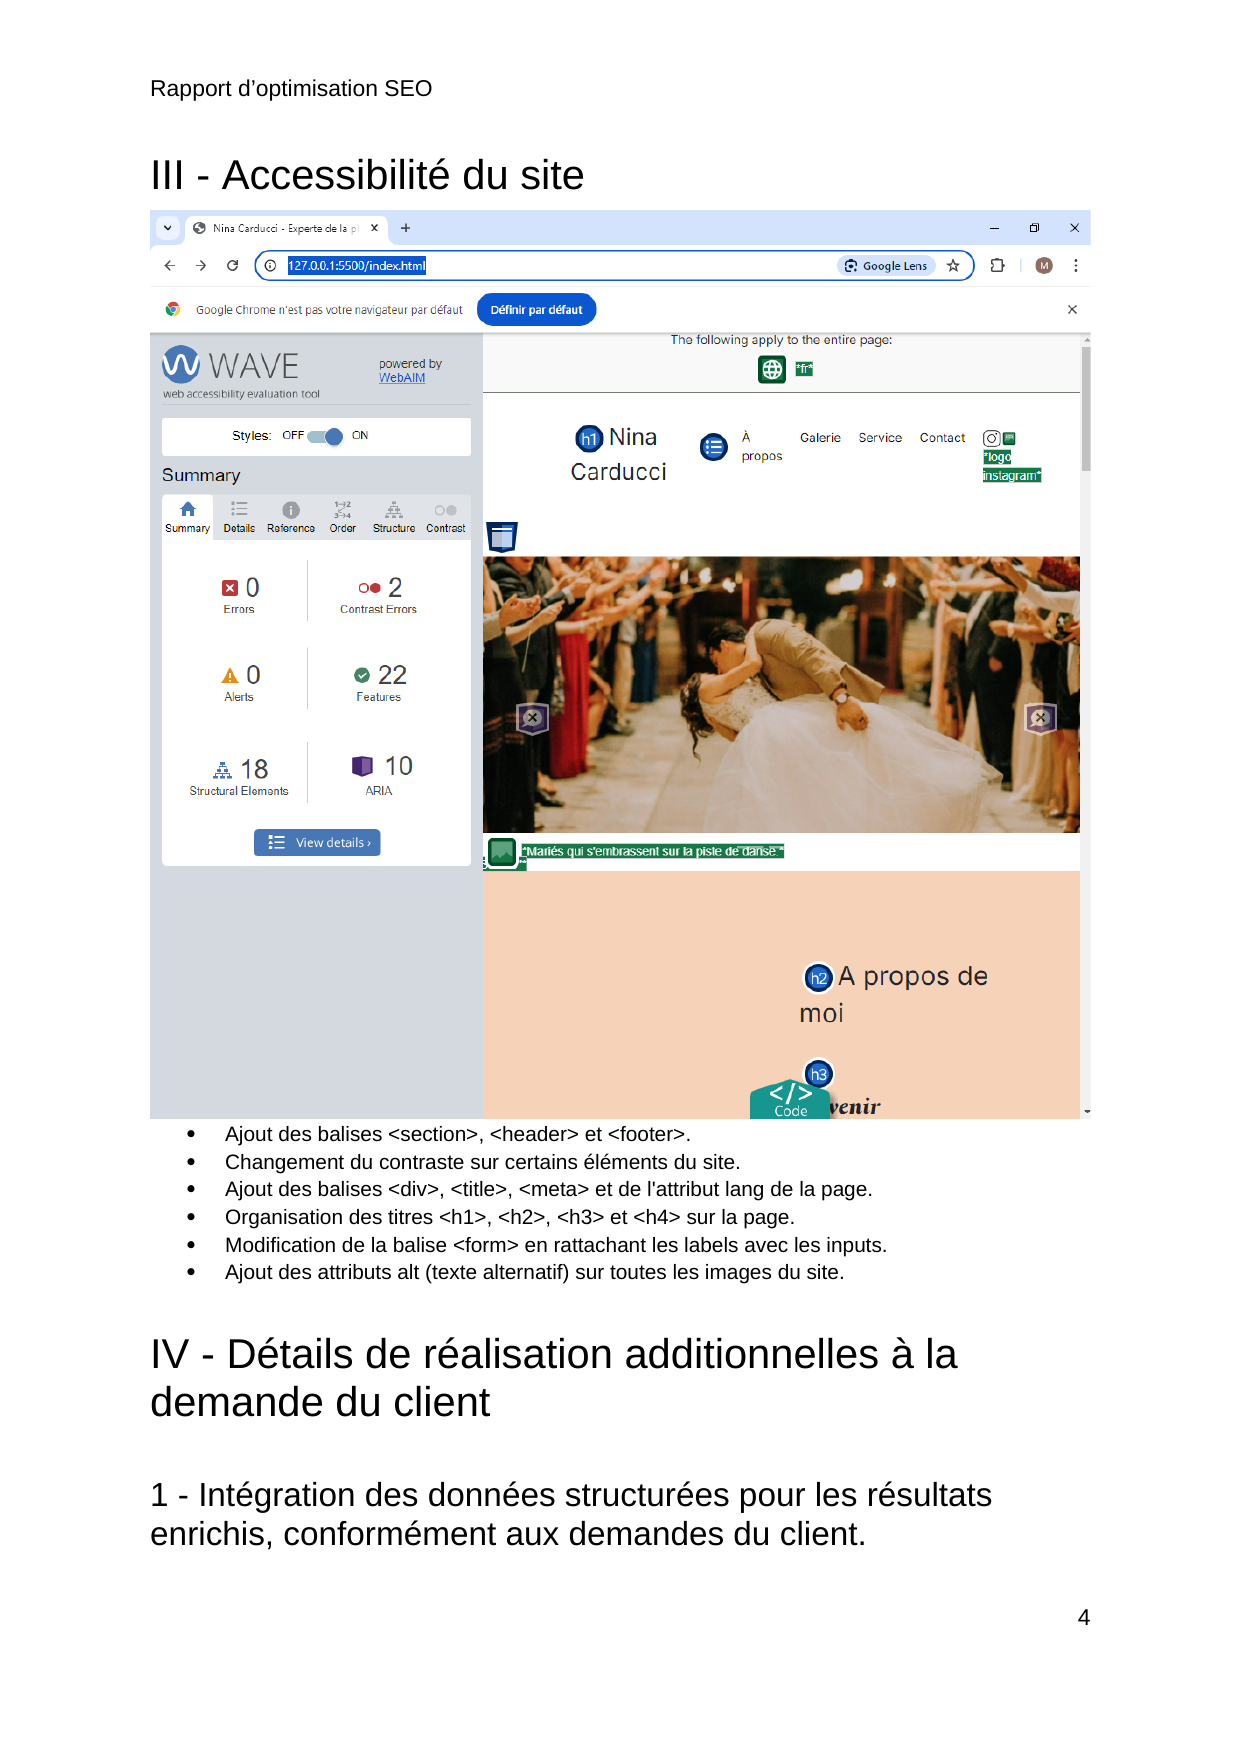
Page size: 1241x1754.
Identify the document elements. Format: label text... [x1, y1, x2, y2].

list Changement du contraste sur certains éléments du site. [187, 1150, 1090, 1174]
list Ajout des balises <div>, <title>, <meta> et de l'attribut lang de la page. [187, 1177, 1090, 1201]
list Modification de la balise <form> en rattachant les labels avec les inputs. [187, 1232, 1090, 1257]
list Ajout des balises <section>, <header> et <footer>. [187, 1122, 1090, 1146]
list Organisation des titres <h1>, <h2>, <h3> et <h4> sur la page. [187, 1205, 1090, 1229]
subtitle 1 - Intégration des données structurées pour les résultats enrichis, conformément aux demandes du client. [150, 1475, 1090, 1552]
subtitle III - Accessibilité du site [150, 150, 1090, 198]
list Ajout des attributs alt (texte alternatif) sur toutes les images du site. [187, 1260, 1090, 1284]
subtitle IV - Détails de réalisation additionnelles à la demande du client [150, 1329, 1090, 1425]
